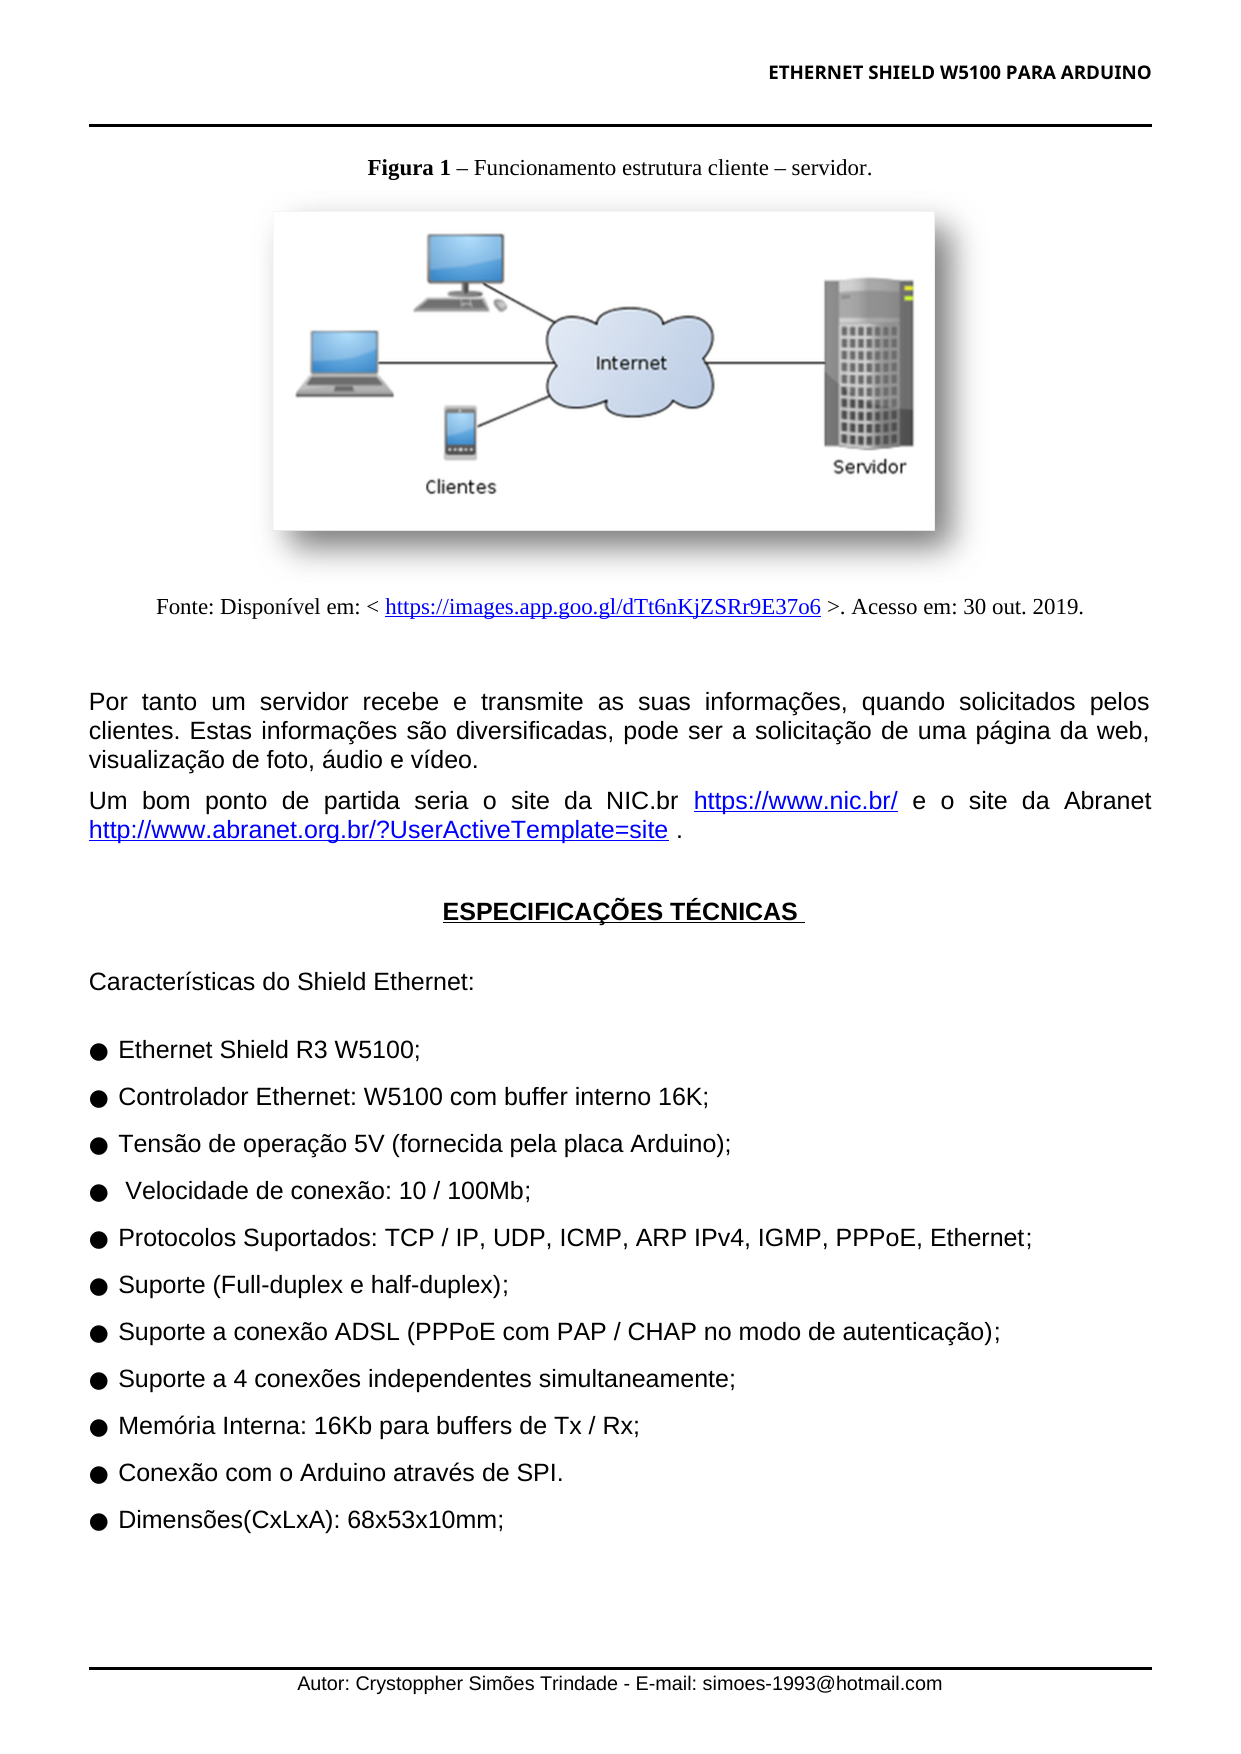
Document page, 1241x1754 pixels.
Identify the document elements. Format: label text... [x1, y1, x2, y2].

list Suporte (Full-duplex e half-duplex); [89, 1259, 1152, 1306]
list Suporte a conexão ADSL (PPPoE com PAP / CHAP no modo de autenticação); [118, 1306, 1152, 1353]
text Fonte: Disponível em: < https://images.app.goo.gl/dTt6nKjZSRr9E37o6 >. Acesso em: 30 out. 2019. [89, 593, 1152, 619]
text Características do Shield Ethernet: [89, 967, 1152, 996]
text Um bom ponto de partida seria o site da NIC.br https://www.nic.br/ e o site da Abranet http://www.abranet.org.br/?UserActiveTemplate=site . [89, 786, 1152, 843]
text Por tanto um servidor recebe e transmite as suas informações, quando solicitados pelos clientes. Estas informações são diversificadas, pode ser a solicitação de uma página da web, visualização de foto, áudio e vídeo. [89, 687, 1152, 773]
picture [252, 190, 989, 583]
text ESPECIFICAÇÕES TÉCNICAS [89, 897, 1152, 926]
list Memória Interna: 16Kb para buffers de Tx / Rx; [118, 1400, 1152, 1447]
list Controlador Ethernet: W5100 com buffer interno 16K; [118, 1072, 1152, 1118]
list Velocidade de conexão: 10 / 100Mb; [118, 1166, 1152, 1212]
list Suporte a 4 conexões independentes simultaneamente; [89, 1353, 1152, 1400]
list Dimensões(CxLxA): 68x53x10mm; [118, 1494, 1152, 1541]
text Figura 1 – Funcionamento estrutura cliente – servidor. [89, 154, 1152, 180]
list Protocolos Suportados: TCP / IP, UDP, ICMP, ARP IPv4, IGMP, PPPoE, Ethernet; [89, 1212, 1152, 1259]
list Ethernet Shield R3 W5100; [89, 1024, 1152, 1072]
list Conexão com o Arduino através de SPI. [89, 1447, 1152, 1494]
list Tensão de operação 5V (fornecida pela placa Arduino); [89, 1118, 1152, 1166]
